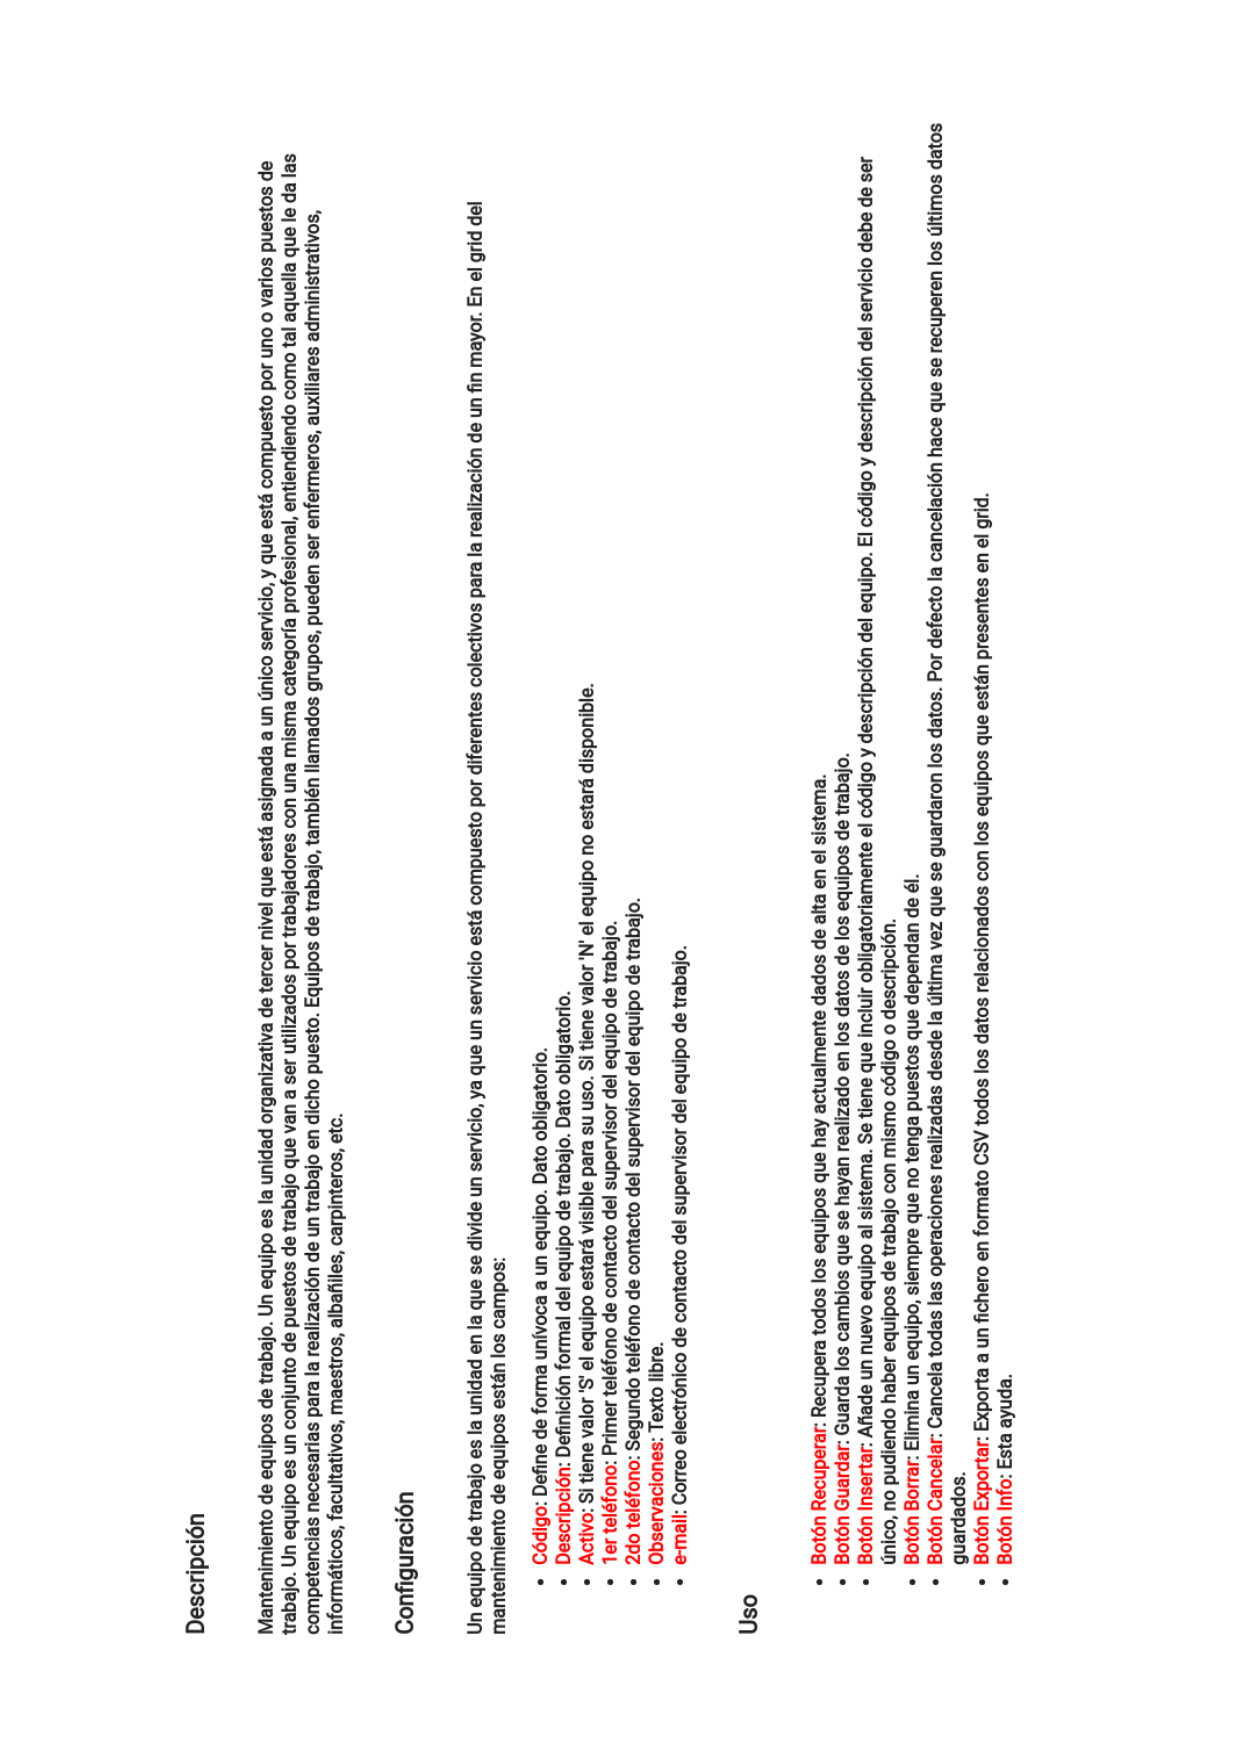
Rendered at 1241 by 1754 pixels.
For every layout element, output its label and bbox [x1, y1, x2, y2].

picture [181, 122, 1020, 1635]
